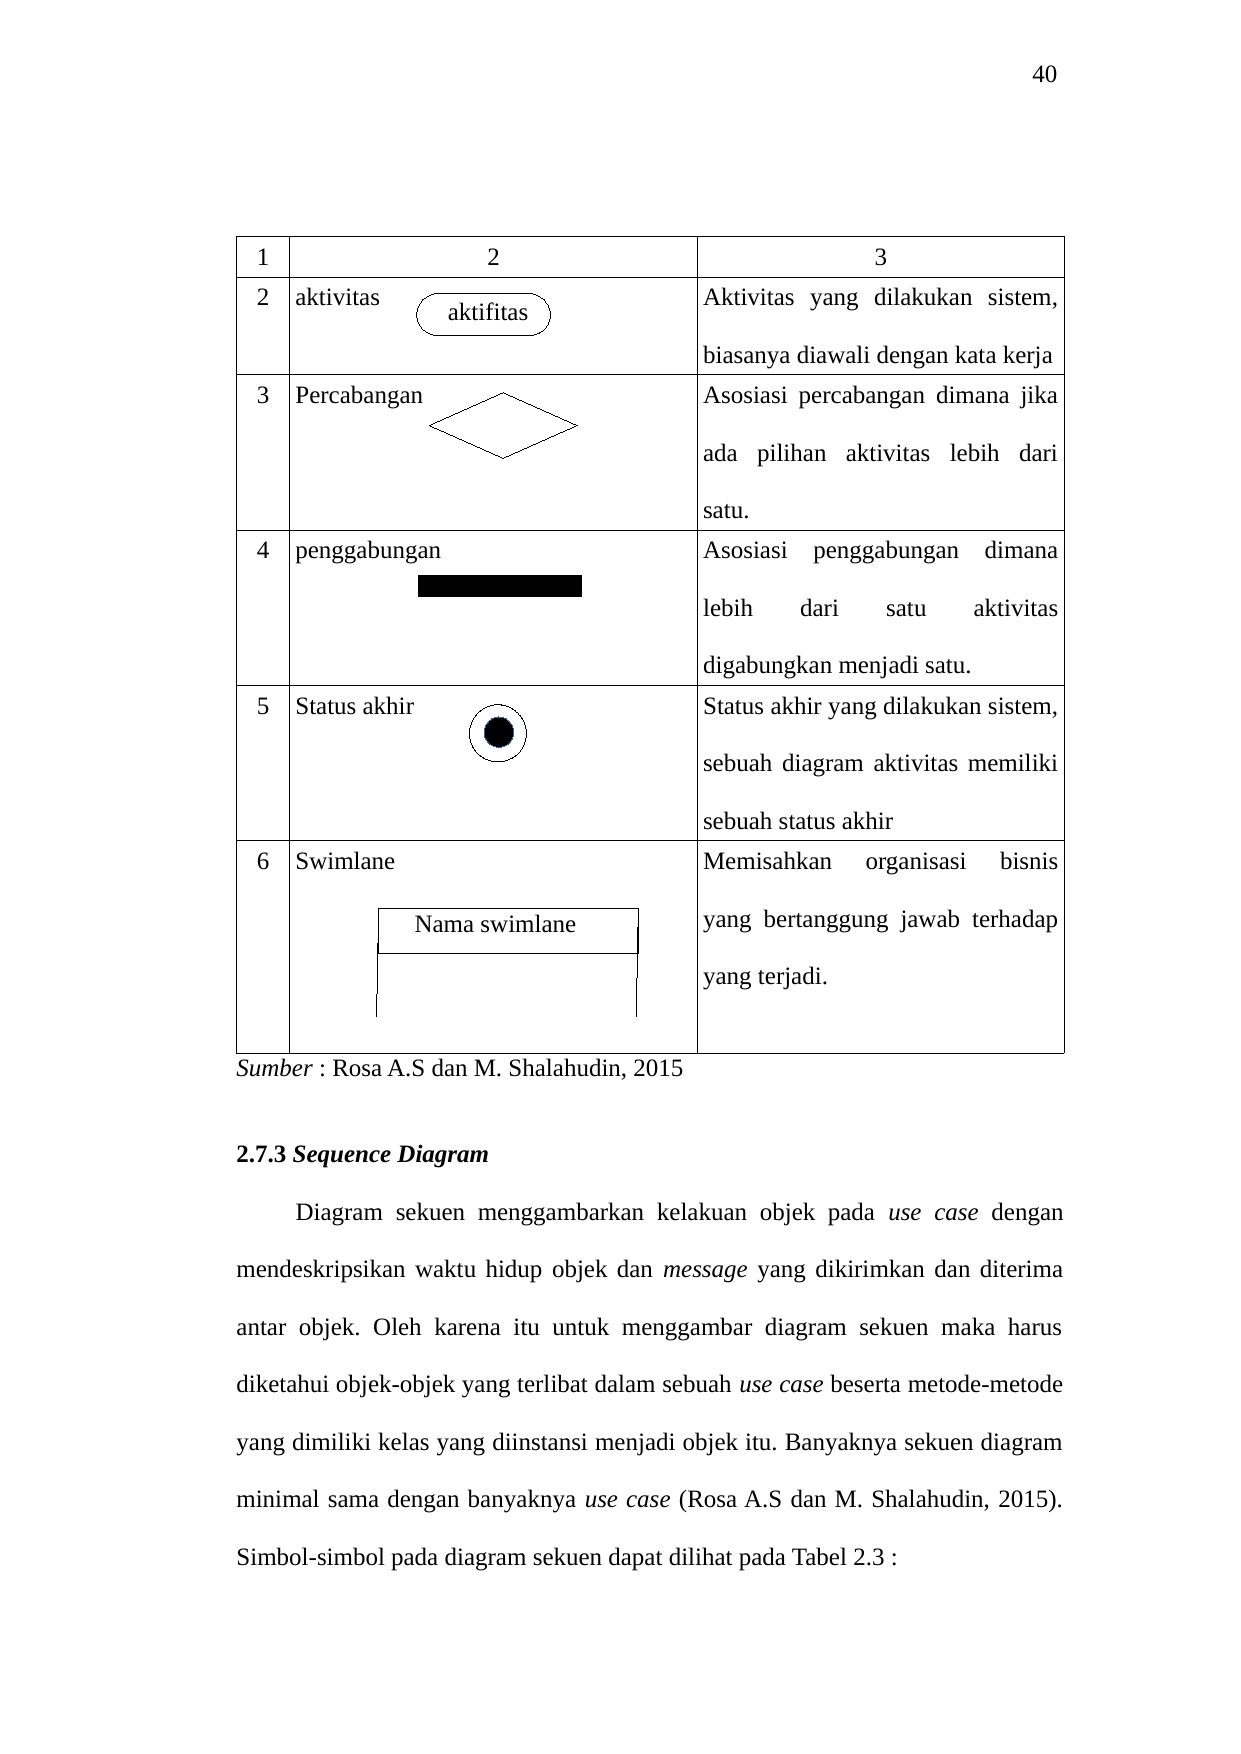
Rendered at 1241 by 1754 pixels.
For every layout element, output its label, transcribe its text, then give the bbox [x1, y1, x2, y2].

table_cell 4 [237, 531, 289, 685]
subtitle 2.7.3 Sequence Diagram [236, 1139, 1063, 1168]
table_cell Asosiasi percabangan dimana jika ada pilihan aktivitas lebih dari satu. [698, 375, 1064, 530]
table_cell 2 [237, 278, 289, 374]
table_cell 5 [237, 686, 289, 840]
table_cell 3 [237, 375, 289, 530]
table_cell 1 [237, 237, 289, 277]
text Diagram sekuen menggambarkan kelakuan objek pada use case dengan mendeskripsikan waktu hidup objek dan message yang dikirimkan dan diterima antar objek. Oleh karena itu untuk menggambar diagram sekuen maka harus diketahui objek-objek yang terlibat dalam sebuah use case beserta metode-metode yang dimiliki kelas yang diinstansi menjadi objek itu. Banyaknya sekuen diagram minimal sama dengan banyaknya use case (Rosa A.S dan M. Shalahudin, 2015). Simbol-simbol pada diagram sekuen dapat dilihat pada Tabel 2.3 : [236, 1197, 1063, 1571]
table_cell Status akhir yang dilakukan sistem, sebuah diagram aktivitas memiliki sebuah status akhir [698, 686, 1064, 840]
table_cell Asosiasi penggabungan dimana lebih dari satu aktivitas digabungkan menjadi satu. [698, 531, 1064, 685]
table_cell Swimlane [290, 841, 697, 1053]
table_cell 6 [237, 841, 289, 1053]
table_cell 3 [698, 237, 1064, 277]
text Sumber : Rosa A.S dan M. Shalahudin, 2015 [236, 1054, 1063, 1082]
table_cell Aktivitas yang dilakukan sistem, biasanya diawali dengan kata kerja [698, 278, 1064, 374]
table_cell penggabungan [290, 531, 697, 685]
table_cell Status akhir [290, 686, 697, 840]
table_cell Percabangan [290, 375, 697, 530]
table_cell Memisahkan organisasi bisnis yang bertanggung jawab terhadap yang terjadi. [698, 841, 1064, 1053]
table_cell 2 [290, 237, 697, 277]
table_cell aktivitas [290, 278, 697, 374]
